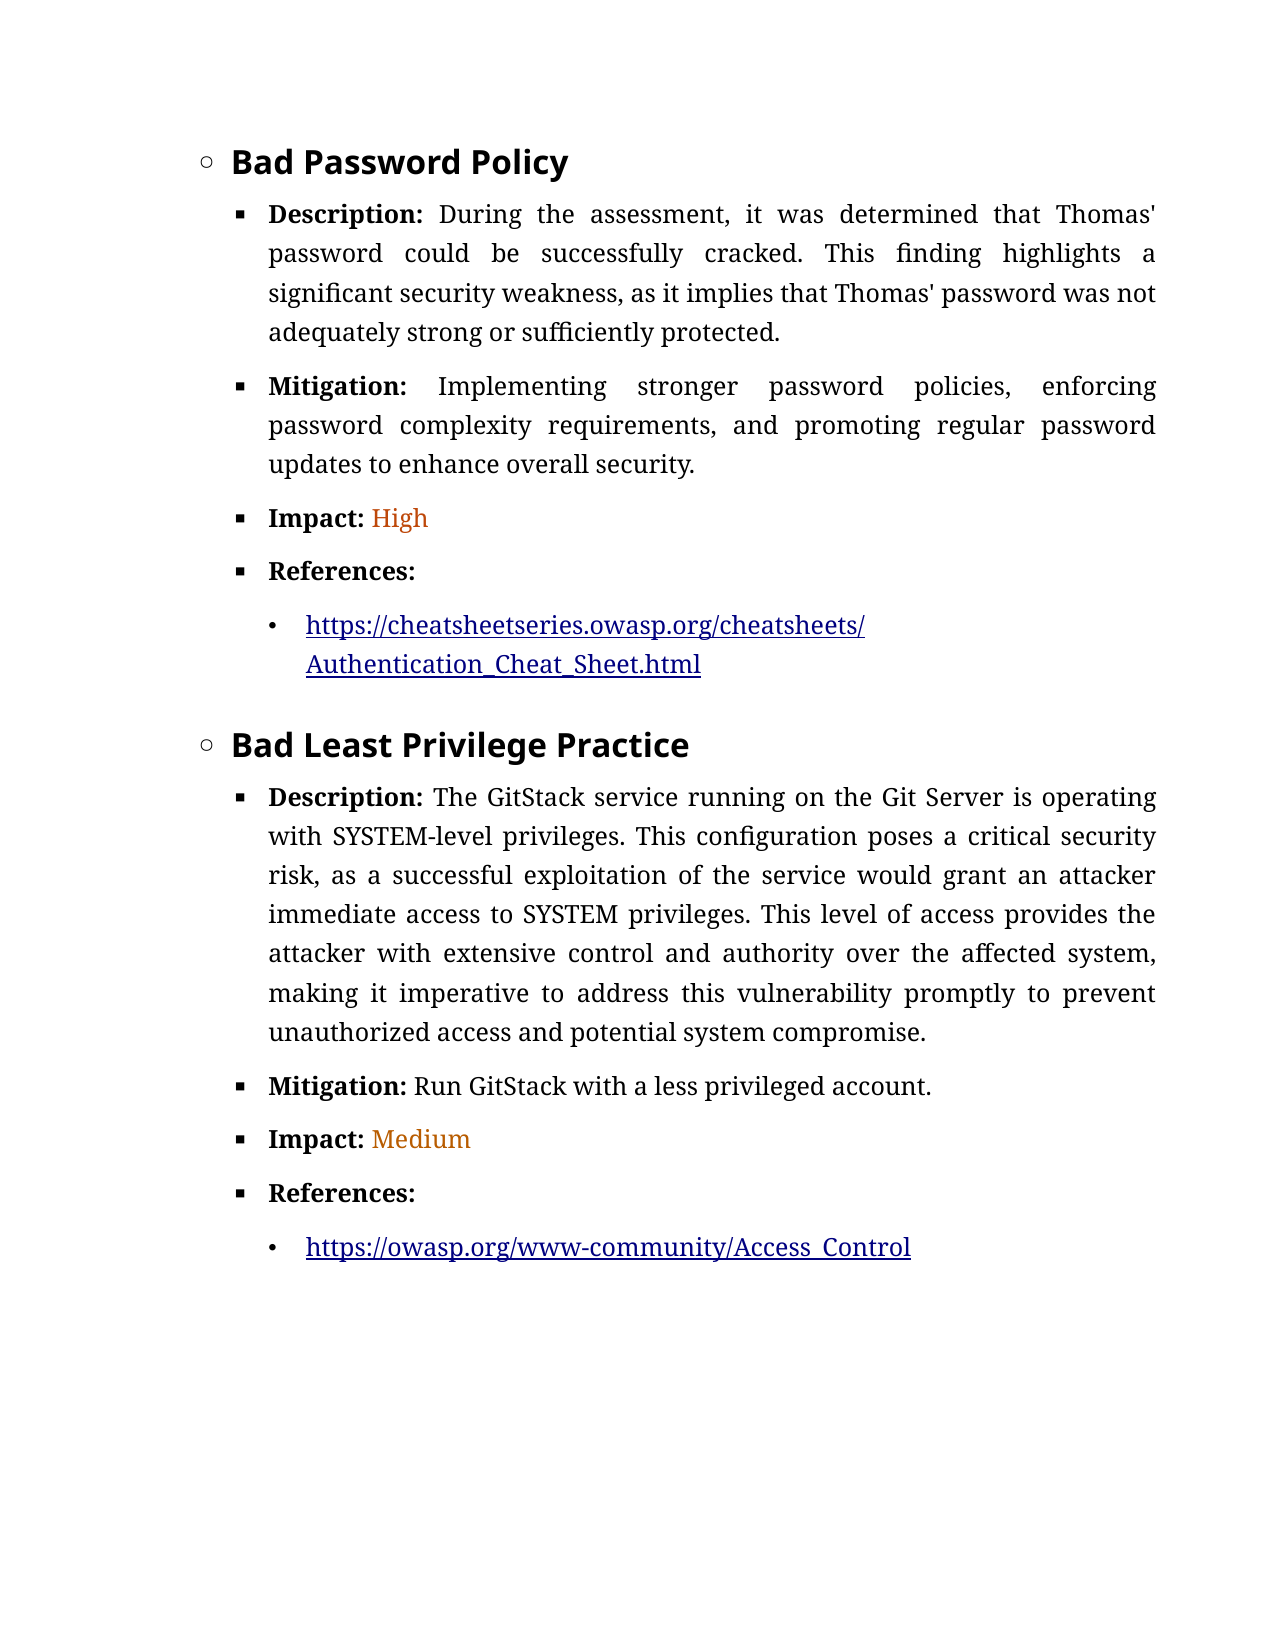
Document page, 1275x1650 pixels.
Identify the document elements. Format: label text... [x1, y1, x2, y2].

list Mitigation: Run GitStack with a less privileged account. [231, 1068, 1157, 1102]
list Description: The GitStack service running on the Git Server is operating with SYSTEM-level privileges. This configuration poses a critical security risk, as a successful exploitation of the service would grant an attacker immediate access to SYSTEM privileges. This level of access provides the attacker with extensive control and authority over the affected system, making it imperative to address this vulnerability promptly to prevent unauthorized access and potential system compromise. [231, 779, 1157, 1048]
list Description: During the assessment, it was determined that Thomas' password could be successfully cracked. This finding highlights a significant security weakness, as it implies that Thomas' password was not adequately strong or sufficiently protected. [231, 197, 1157, 348]
list References: [231, 1176, 1157, 1210]
list https://cheatsheetseries.owasp.org/cheatsheets/Authentication_Cheat_Sheet.html [268, 608, 1157, 681]
list https://owasp.org/www-community/Access_Control [268, 1229, 1157, 1263]
list References: [231, 554, 1157, 588]
subtitle Bad Least Privilege Practice [193, 721, 1157, 767]
list Mitigation: Implementing stronger password policies, enforcing password complexity requirements, and promoting regular password updates to enhance overall security. [231, 368, 1157, 481]
list Impact: High [231, 500, 1157, 534]
list Impact: Medium [231, 1122, 1157, 1156]
subtitle Bad Password Policy [193, 139, 1157, 184]
